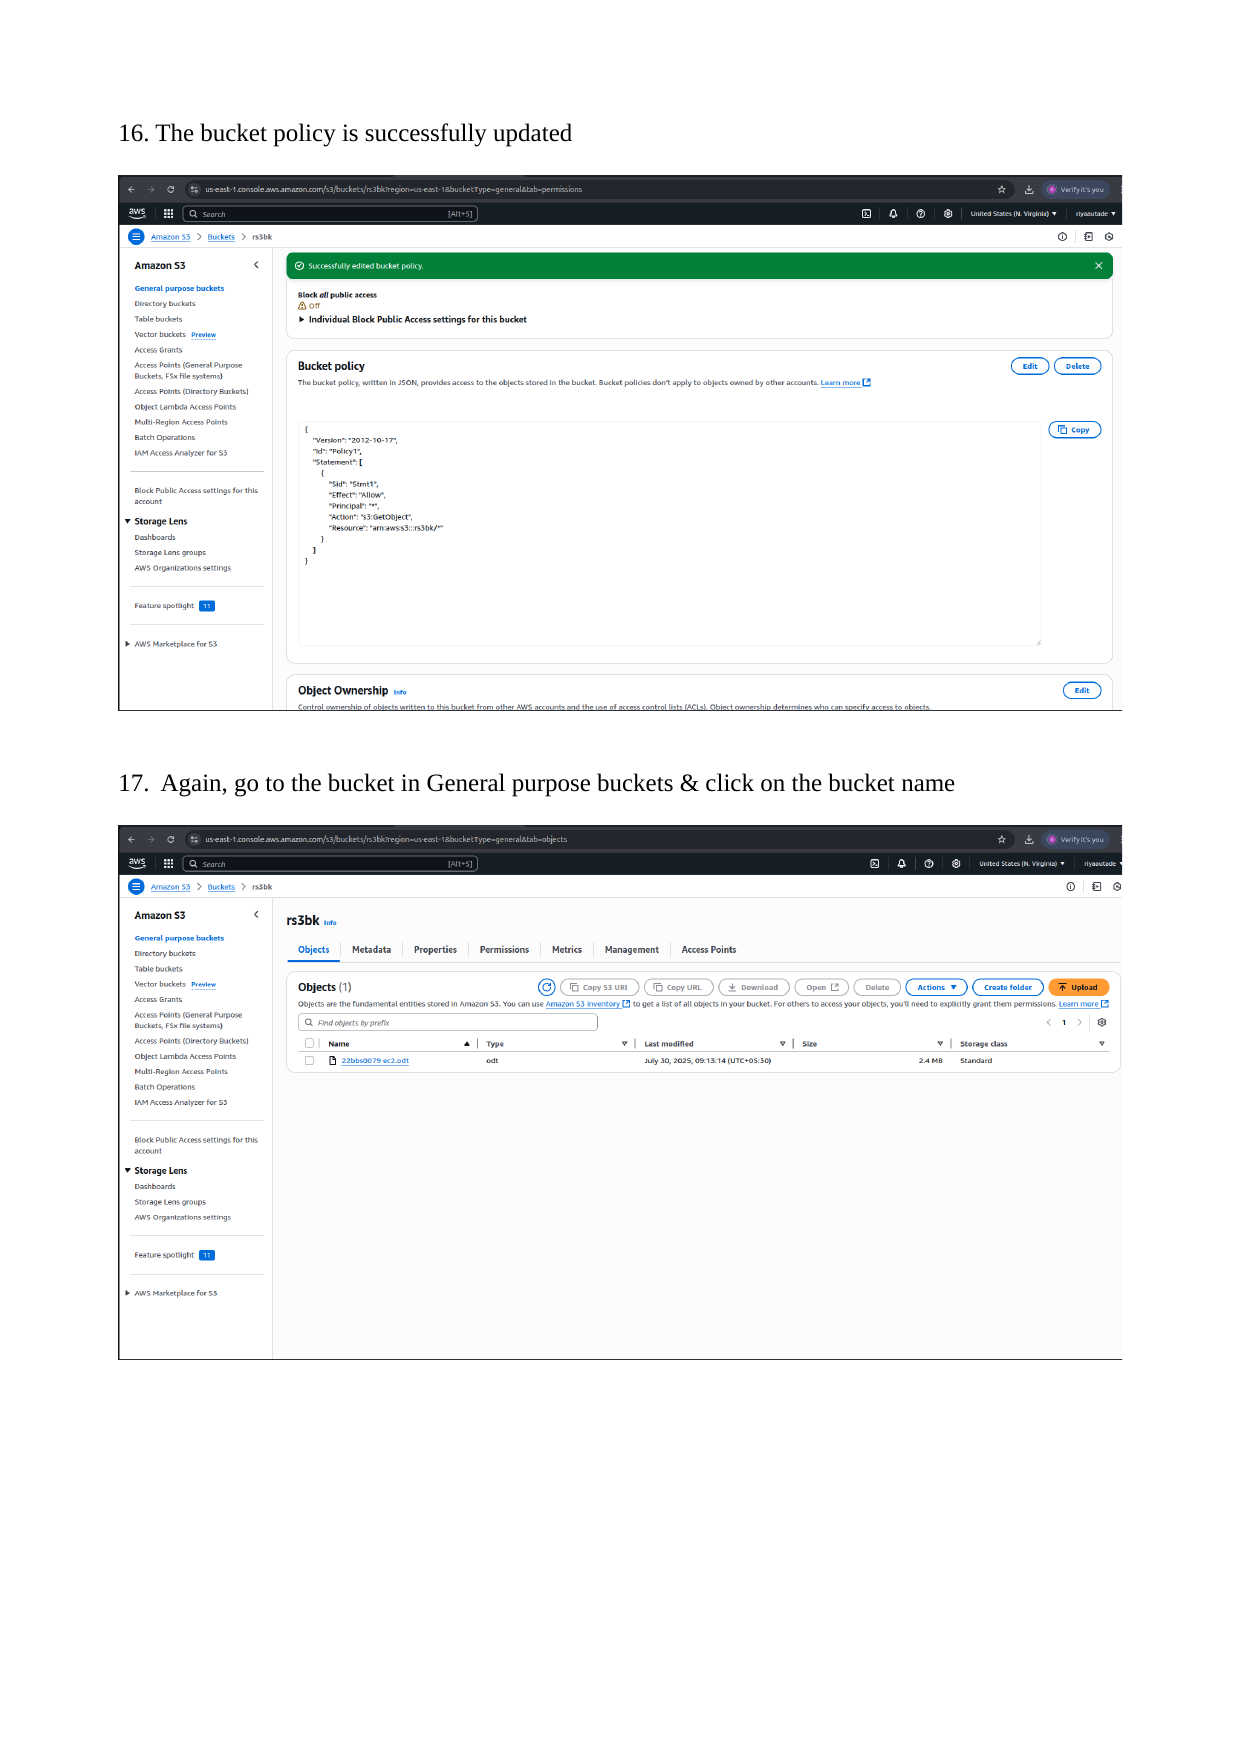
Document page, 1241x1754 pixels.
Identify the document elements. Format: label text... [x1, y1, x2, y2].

text 17. Again, go to the bucket in General purpose buckets & click on the bucket name [118, 768, 1122, 797]
text 16. The bucket policy is successfully updated [118, 118, 1122, 175]
picture [118, 825, 1123, 1360]
picture [118, 175, 1123, 711]
